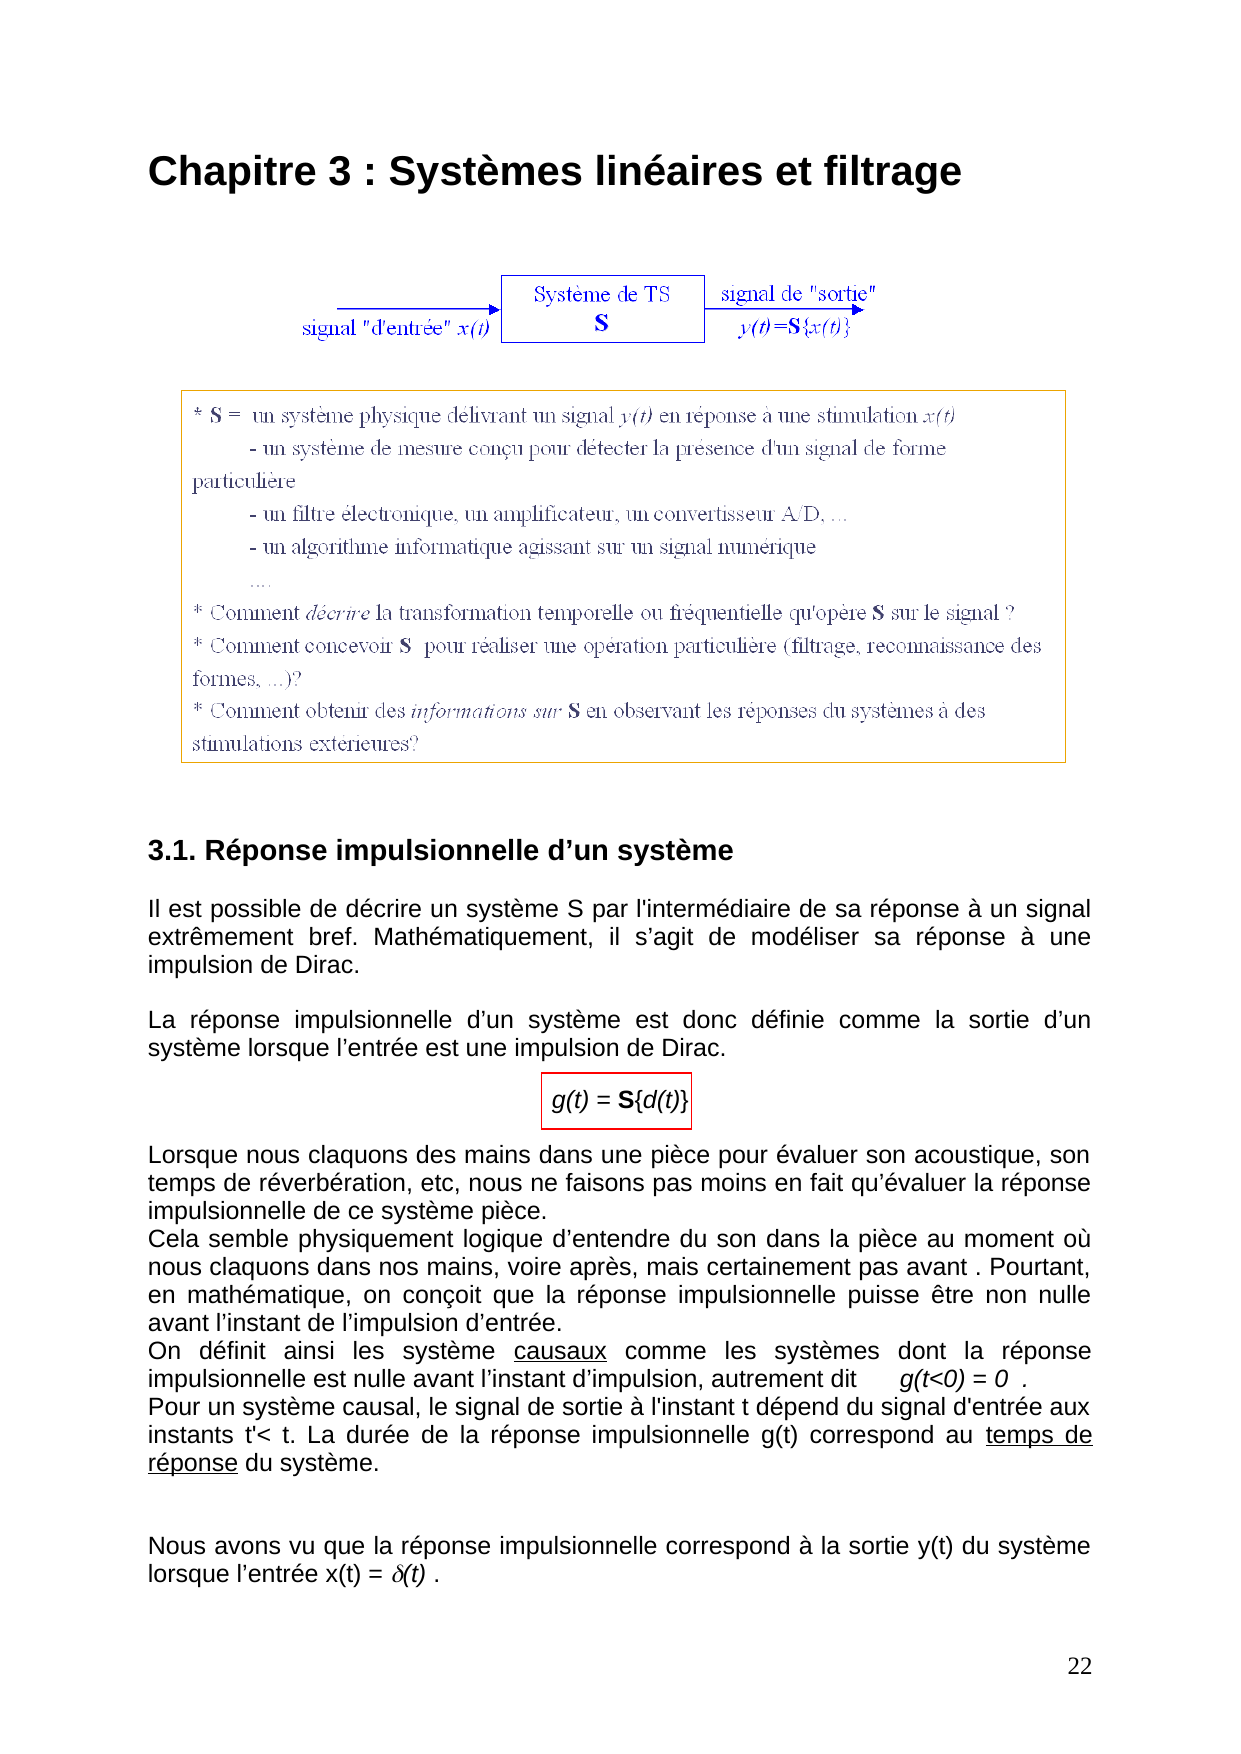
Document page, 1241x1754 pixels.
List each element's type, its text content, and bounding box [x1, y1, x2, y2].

text [148, 1085, 541, 1113]
text Cela semble physiquement logique d’entendre du son dans la pièce au moment où nous claquons dans nos mains, voire après, mais certainement pas avant . Pourtant, en mathématique, on conçoit que la réponse impulsionnelle puisse être non nulle avant l’instant de l’impulsion d’entrée. [148, 1225, 1092, 1337]
text Nous avons vu que la réponse impulsionnelle correspond à la sortie y(t) du système lorsque l’entrée x(t) = (t) . [148, 1532, 1092, 1588]
text La réponse impulsionnelle d’un système est donc définie comme la sortie d’un système lorsque l’entrée est une impulsion de Dirac. [148, 1006, 1092, 1062]
text [692, 1085, 1092, 1113]
text Pour un système causal, le signal de sortie à l'instant t dépend du signal d'entrée aux instants t'< t. La durée de la réponse impulsionnelle g(t) correspond au temps de réponse du système. [148, 1392, 1092, 1476]
text Il est possible de décrire un système S par l'intermédiaire de sa réponse à un signal extrêmement bref. Mathématiquement, il s’agit de modéliser sa réponse à une impulsion de Dirac. [148, 895, 1092, 978]
text On définit ainsi les système causaux comme les systèmes dont la réponse impulsionnelle est nulle avant l’instant d’impulsion, autrement dit g(t<0) = 0 . [148, 1337, 1092, 1392]
text g(t) = S{d(t)} [542, 1085, 691, 1113]
subtitle 3.1. Réponse impulsionnelle d’un système [148, 834, 1092, 867]
subtitle Chapitre 3 : Systèmes linéaires et filtrage [148, 148, 1092, 194]
text Lorsque nous claquons des mains dans une pièce pour évaluer son acoustique, son temps de réverbération, etc, nous ne faisons pas moins en fait qu’évaluer la réponse impulsionnelle de ce système pièce. [148, 1141, 1092, 1225]
